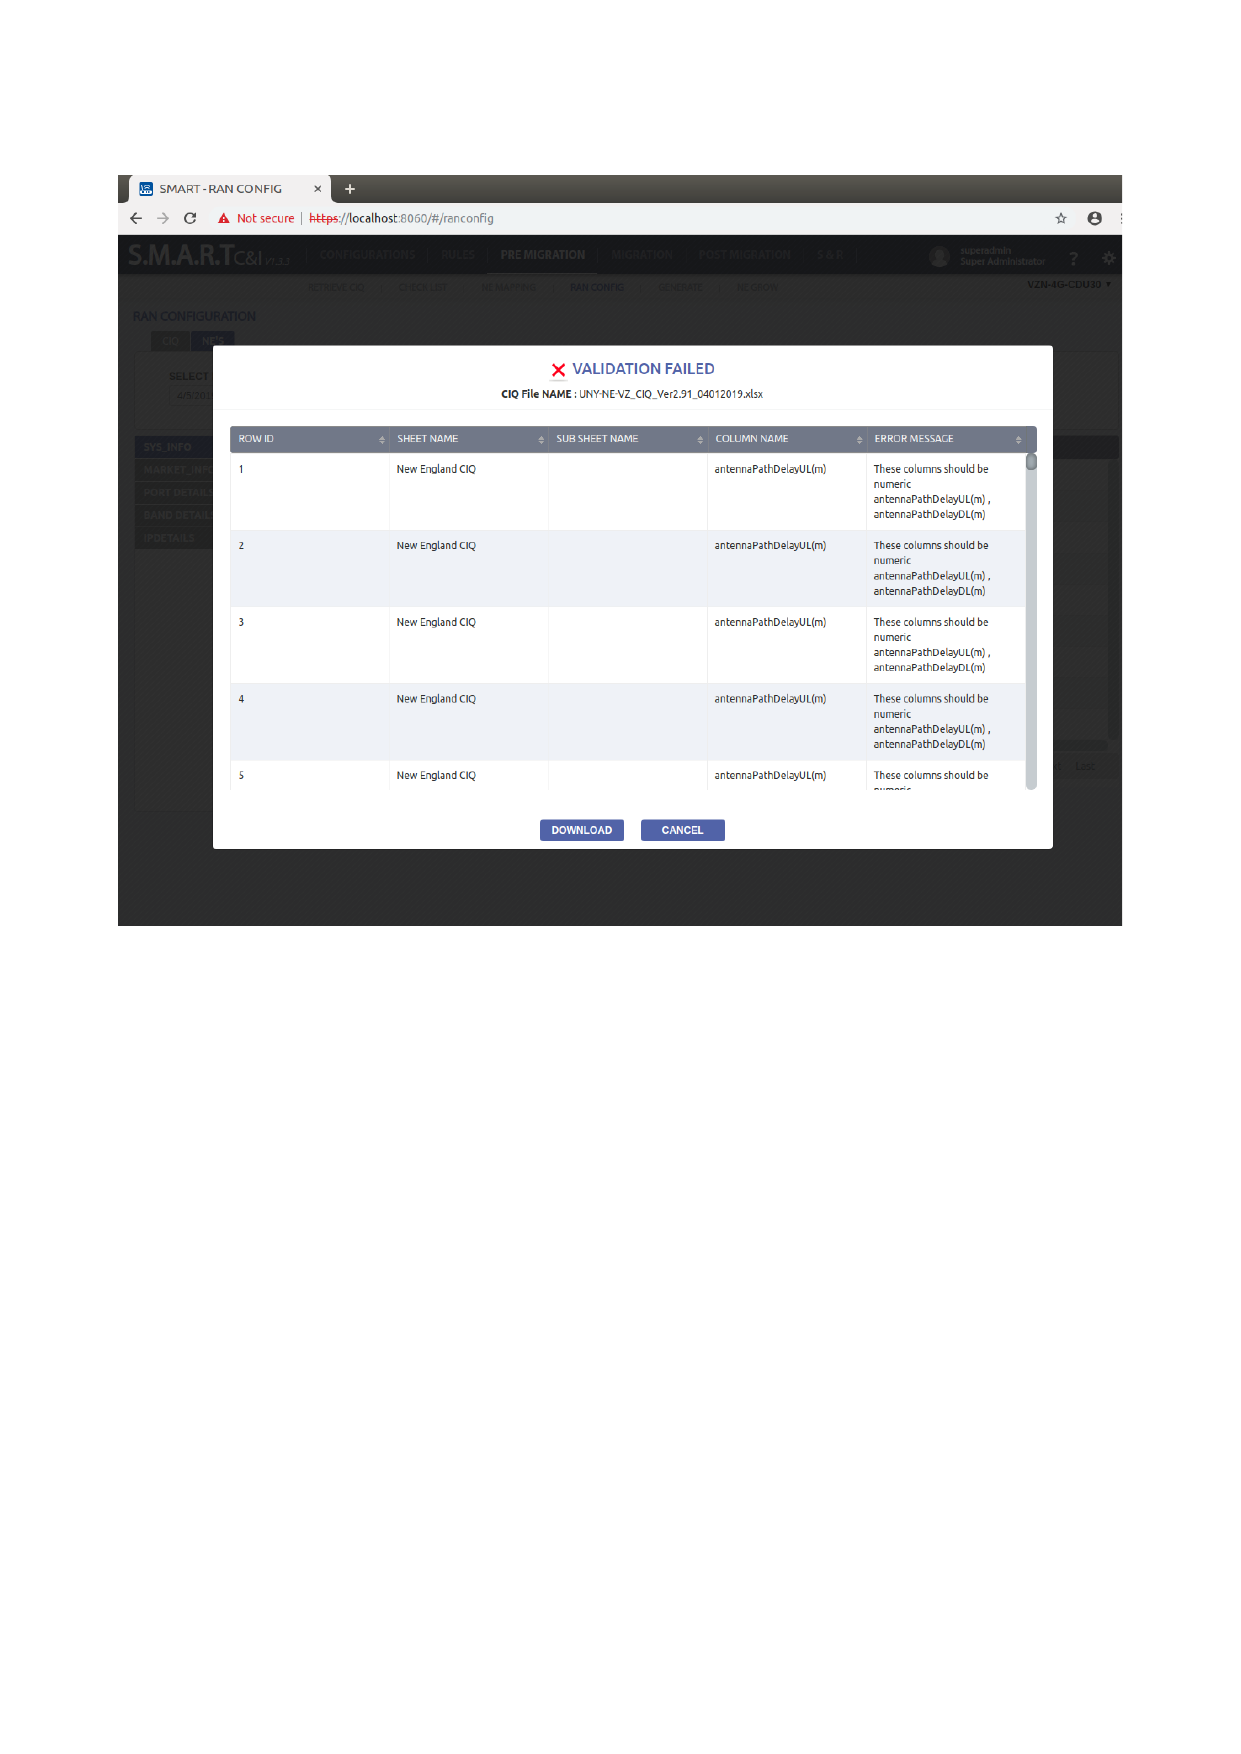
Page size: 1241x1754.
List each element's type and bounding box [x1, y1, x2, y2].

picture [118, 175, 1123, 926]
